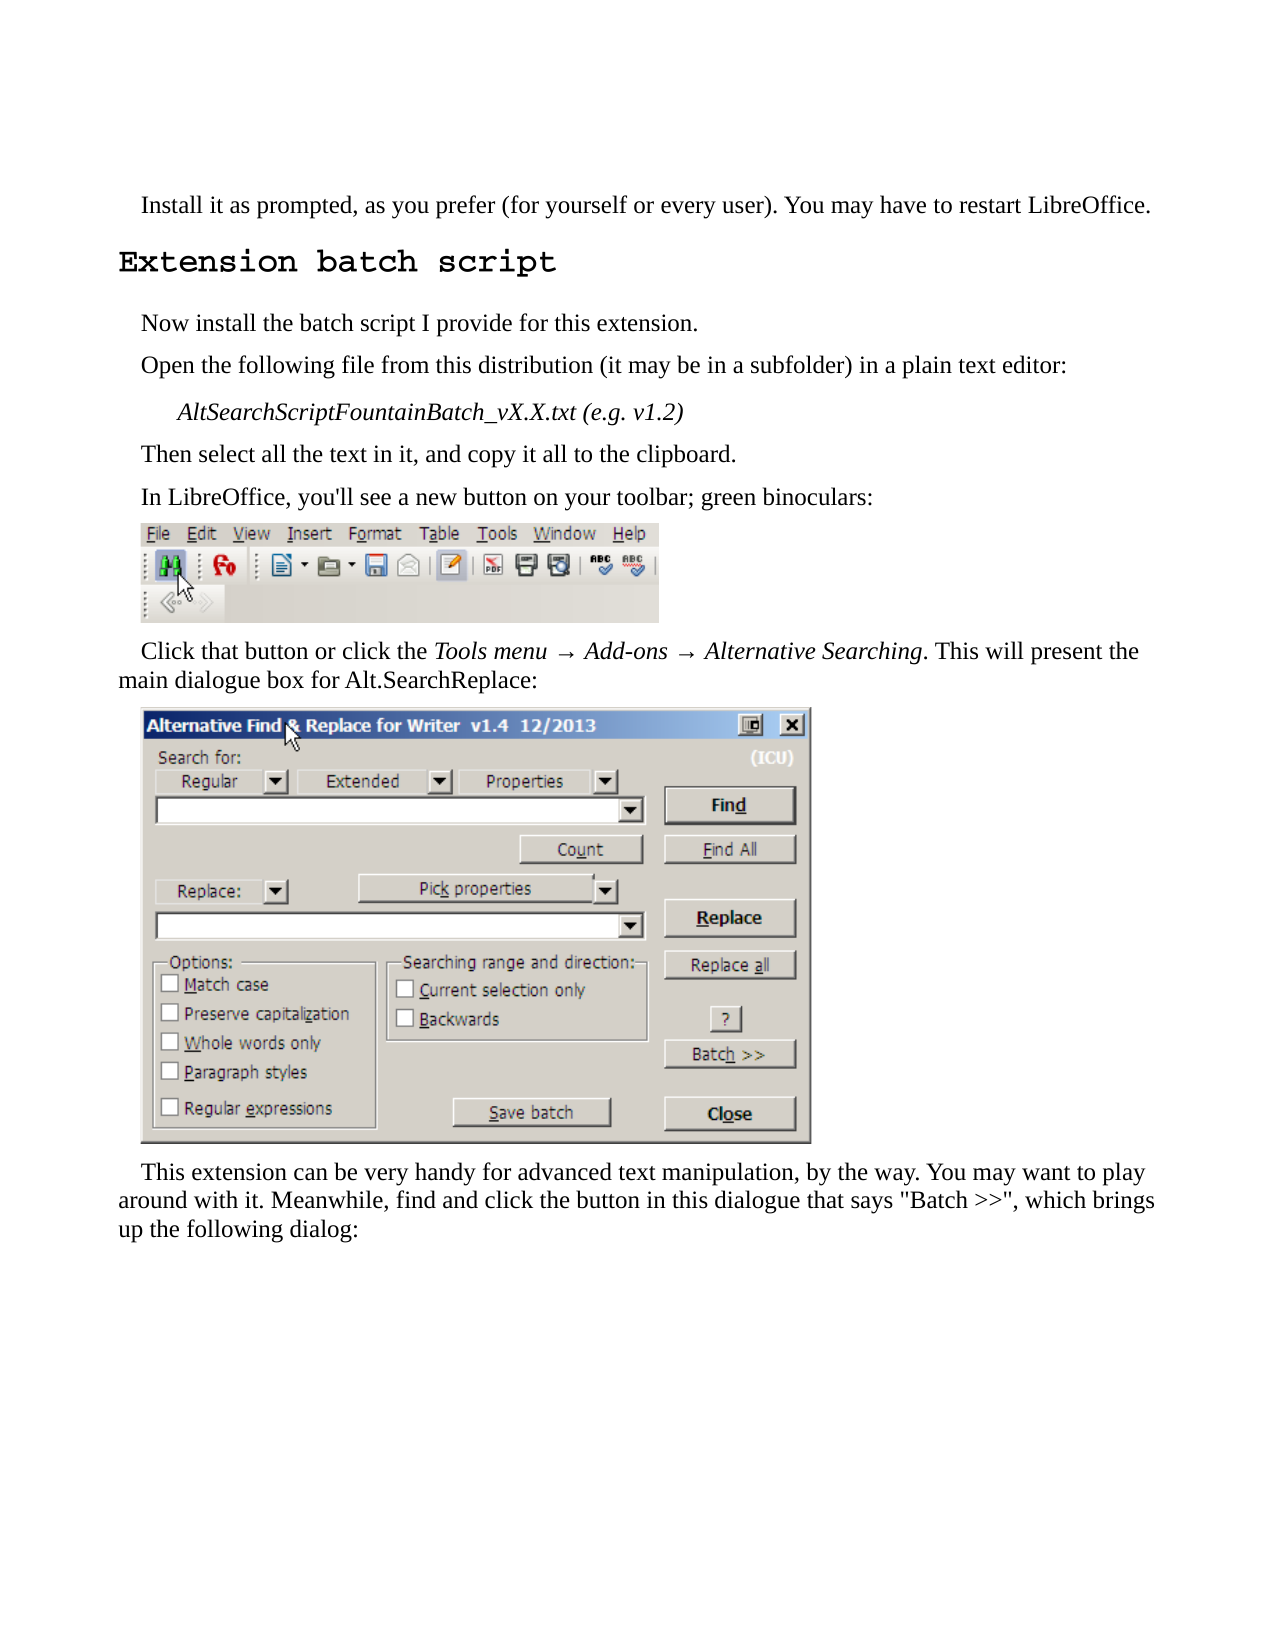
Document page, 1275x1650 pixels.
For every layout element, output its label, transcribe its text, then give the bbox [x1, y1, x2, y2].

picture [140, 523, 659, 623]
text Install it as prompted, as you prefer (for yourself or every user). You may have to restart LibreOffice. [118, 190, 1157, 219]
text Open the following file from this distribution (it may be in a subfolder) in a plain text editor: [118, 350, 1157, 379]
text Then select all the text in it, and copy it all to the clipboard. [118, 439, 1157, 468]
picture [140, 707, 812, 1144]
text This extension can be very handy for advanced text manipulation, by the way. You may want to play around with it. Meanwhile, find and click the button in this dialogue that says "Batch >>", which brings up the following dialog: [118, 1157, 1157, 1243]
text Click that button or click the Tools menu → Add-ons → Alternative Searching. This will present the main dialogue box for Alt.SearchReplace: [118, 636, 1157, 694]
subtitle Extension batch script [118, 244, 1157, 282]
text In LibreOffice, you'll see a new button on your toolbar; green binoculars: [118, 482, 1157, 510]
text AltSearchScriptFountainBatch_vX.X.txt (e.g. v1.2) [177, 397, 1098, 426]
text Now install the batch script I provide for this extension. [118, 308, 1157, 337]
